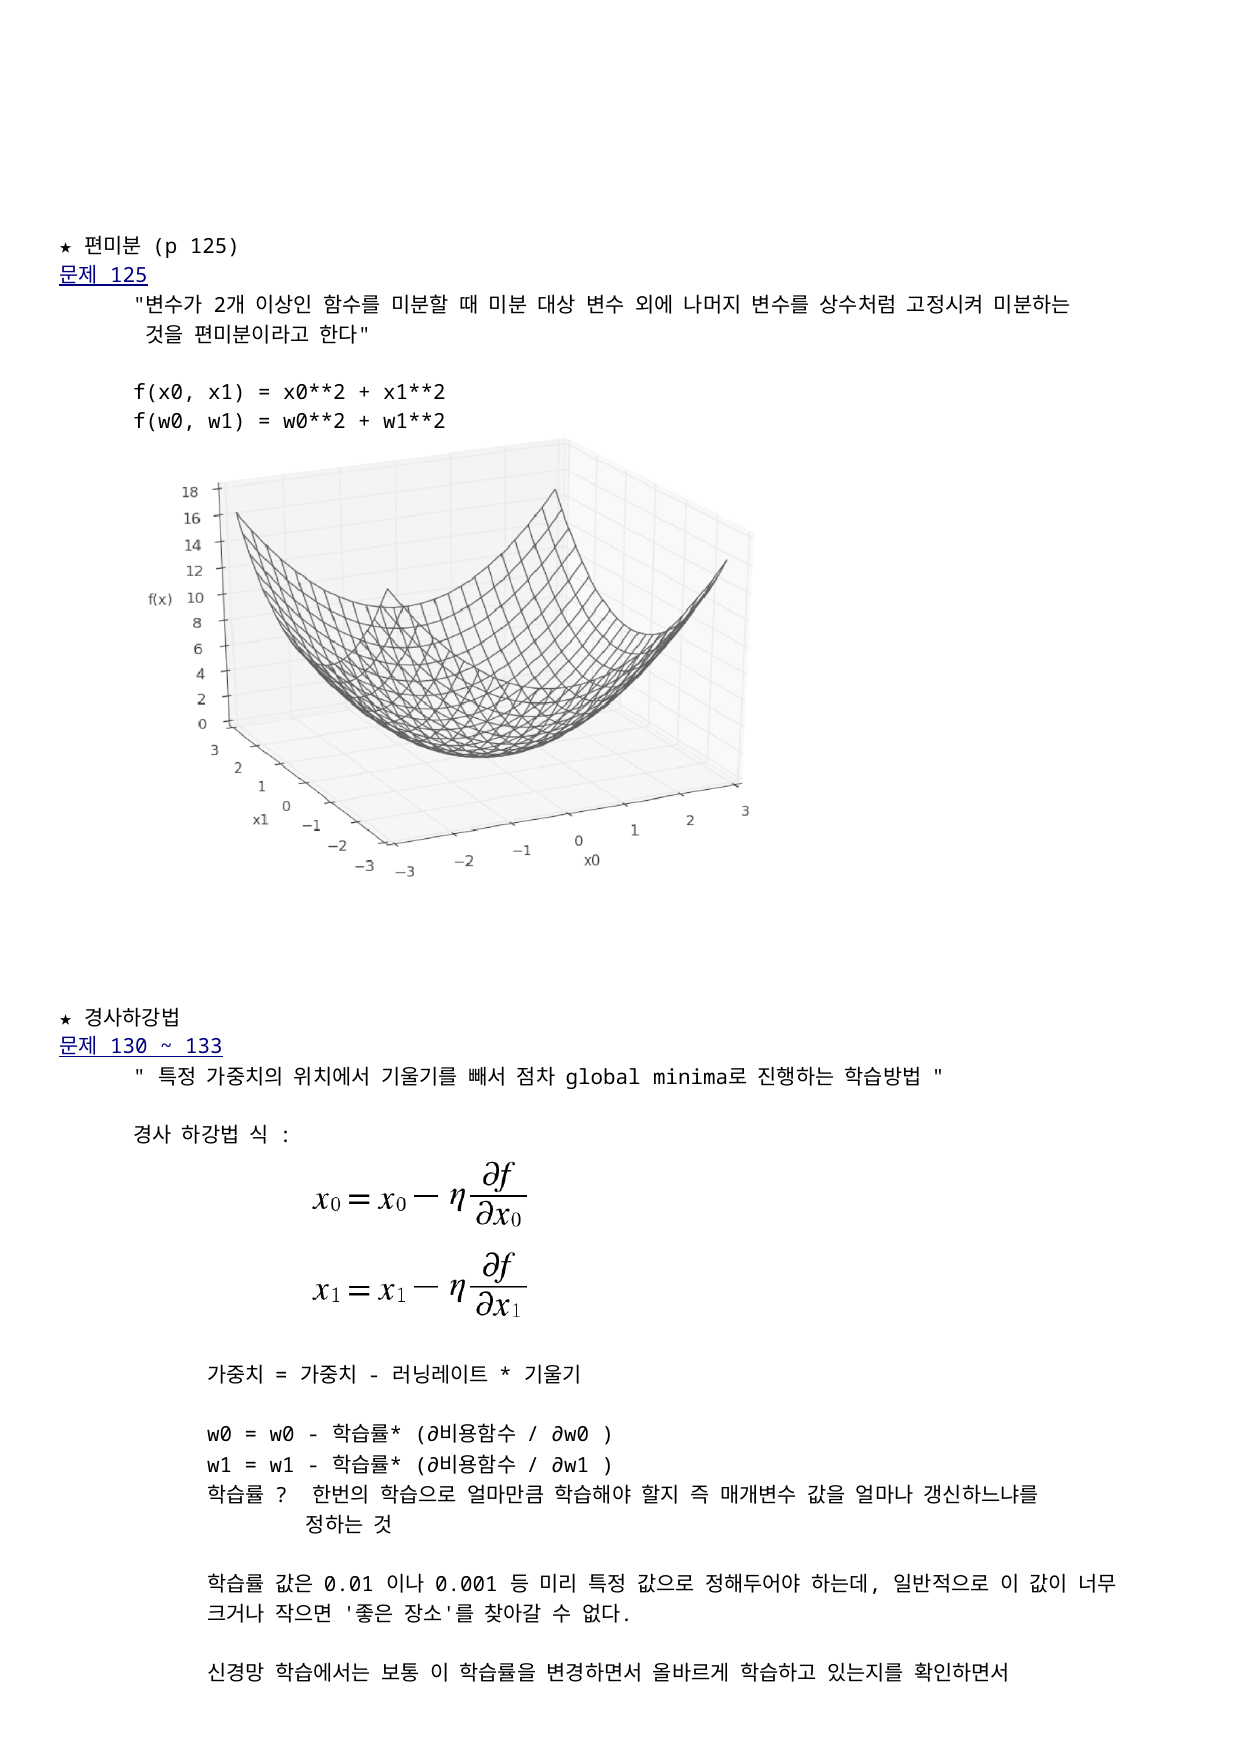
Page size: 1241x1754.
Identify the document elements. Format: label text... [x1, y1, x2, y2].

picture [143, 434, 763, 888]
text f(w0, w1) = w0**2 + w1**2 [59, 406, 1181, 434]
picture [298, 1149, 539, 1331]
text w0 = w0 - 학습률* (∂비용함수 / ∂w0 ) [59, 1417, 1181, 1448]
text 정하는 것 [59, 1508, 1181, 1539]
text 것을 편미분이라고 한다" [59, 319, 1181, 349]
text 문제 125 [59, 260, 1181, 288]
text 학습률 ? 한번의 학습으로 얼마만큼 학습해야 할지 즉 매개변수 값을 얼마나 갱신하느냐를 [59, 1478, 1181, 1508]
text 경사 하강법 식 : [59, 1119, 1181, 1149]
text 크거나 작으면 '좋은 장소'를 찾아갈 수 없다. [59, 1597, 1181, 1628]
text " 특정 가중치의 위치에서 기울기를 빼서 점차 global minima로 진행하는 학습방법 " [59, 1060, 1181, 1090]
text f(x0, x1) = x0**2 + x1**2 [59, 377, 1181, 406]
text ★ 경사하강법 [59, 1001, 1181, 1032]
text w1 = w1 - 학습률* (∂비용함수 / ∂w1 ) [59, 1448, 1181, 1478]
text 가중치 = 가중치 - 러닝레이트 * 기울기 [59, 1359, 1181, 1389]
text 문제 130 ~ 133 [59, 1032, 1181, 1060]
text "변수가 2개 이상인 함수를 미분할 때 미분 대상 변수 외에 나머지 변수를 상수처럼 고정시켜 미분하는 [59, 288, 1181, 319]
text 학습률 값은 0.01 이나 0.001 등 미리 특정 값으로 정해두어야 하는데, 일반적으로 이 값이 너무 [59, 1567, 1181, 1597]
text ★ 편미분 (p 125) [59, 230, 1181, 260]
text 신경망 학습에서는 보통 이 학습률을 변경하면서 올바르게 학습하고 있는지를 확인하면서 [59, 1656, 1181, 1687]
